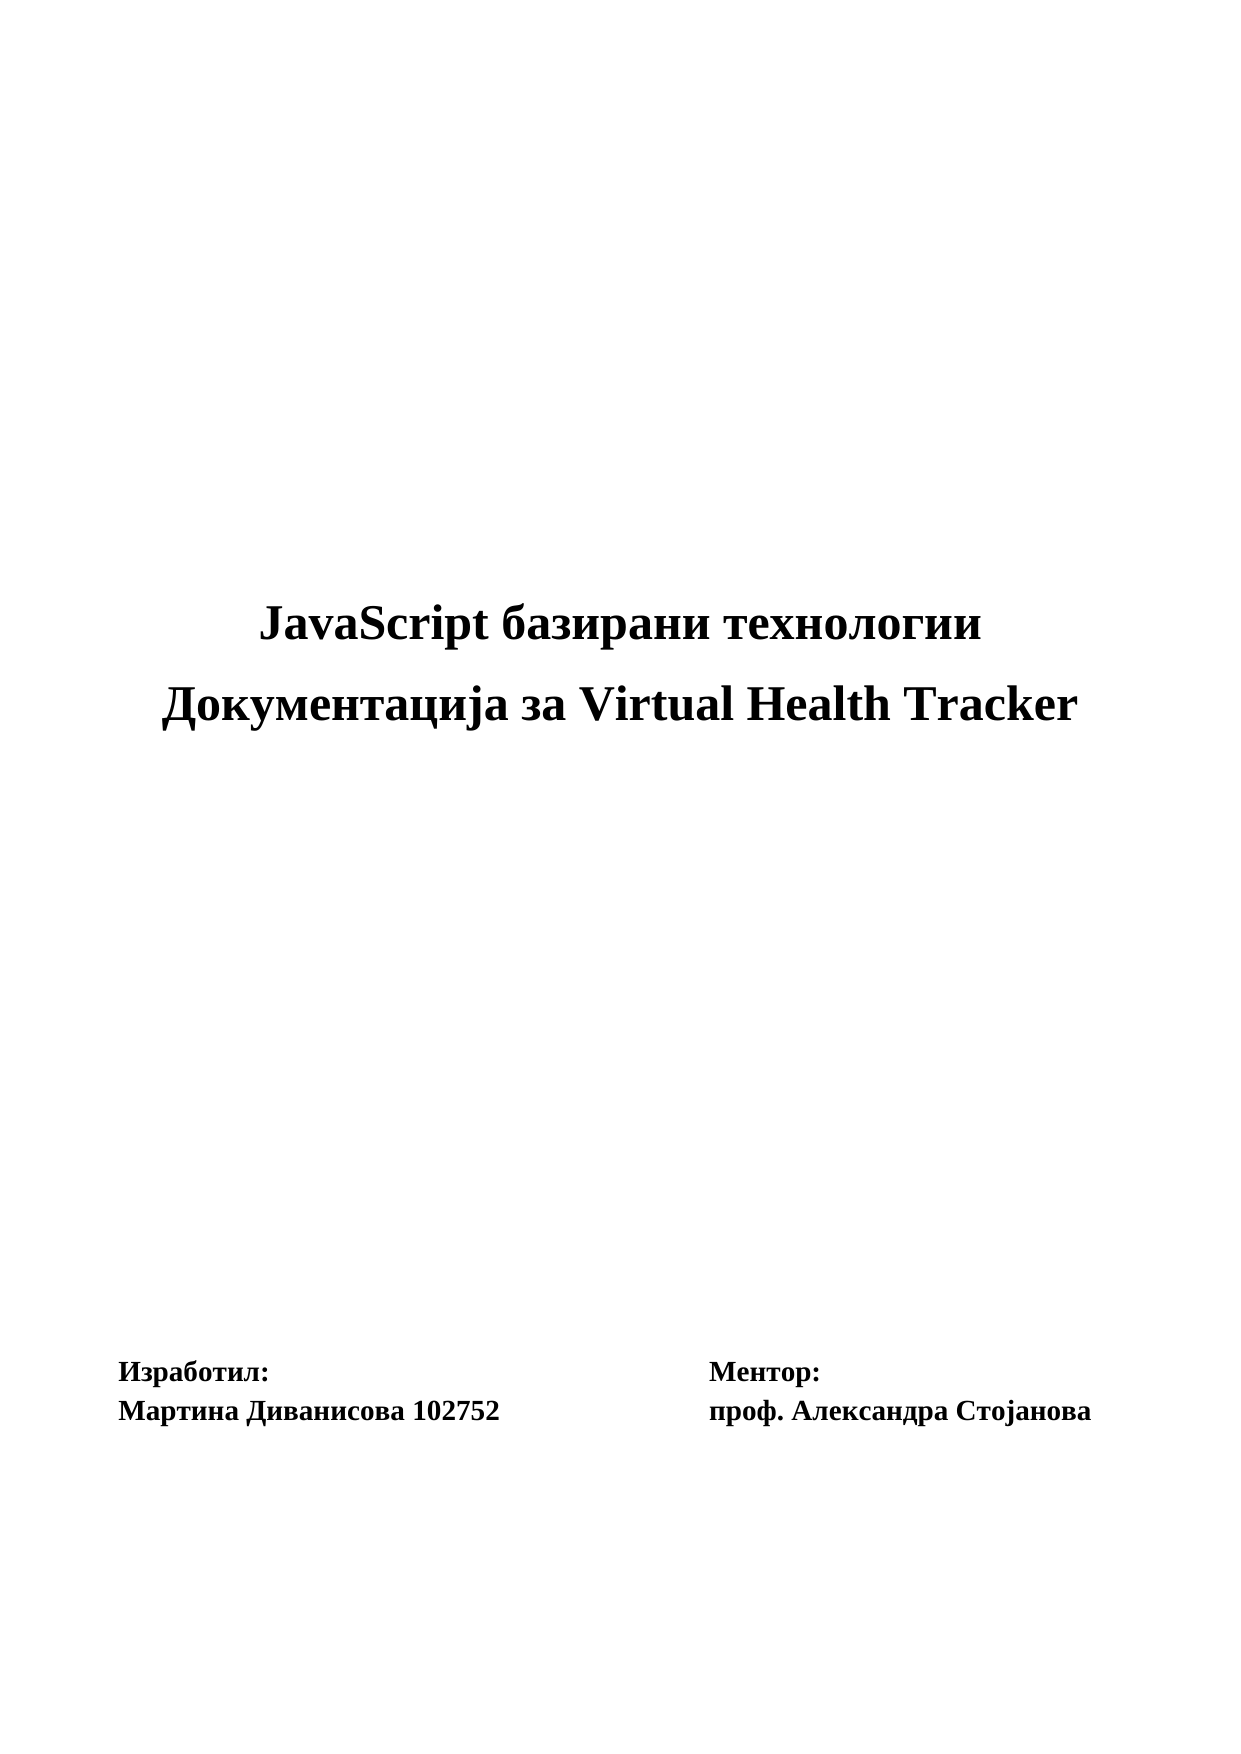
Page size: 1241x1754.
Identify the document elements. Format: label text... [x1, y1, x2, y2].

text JavaScript базирани технологии [118, 593, 1122, 651]
text Документација за Virtual Health Tracker [118, 674, 1122, 731]
text Изработил: Ментор: Мартина Диванисова 102752 проф. Александра Стојанова [118, 1354, 1122, 1427]
